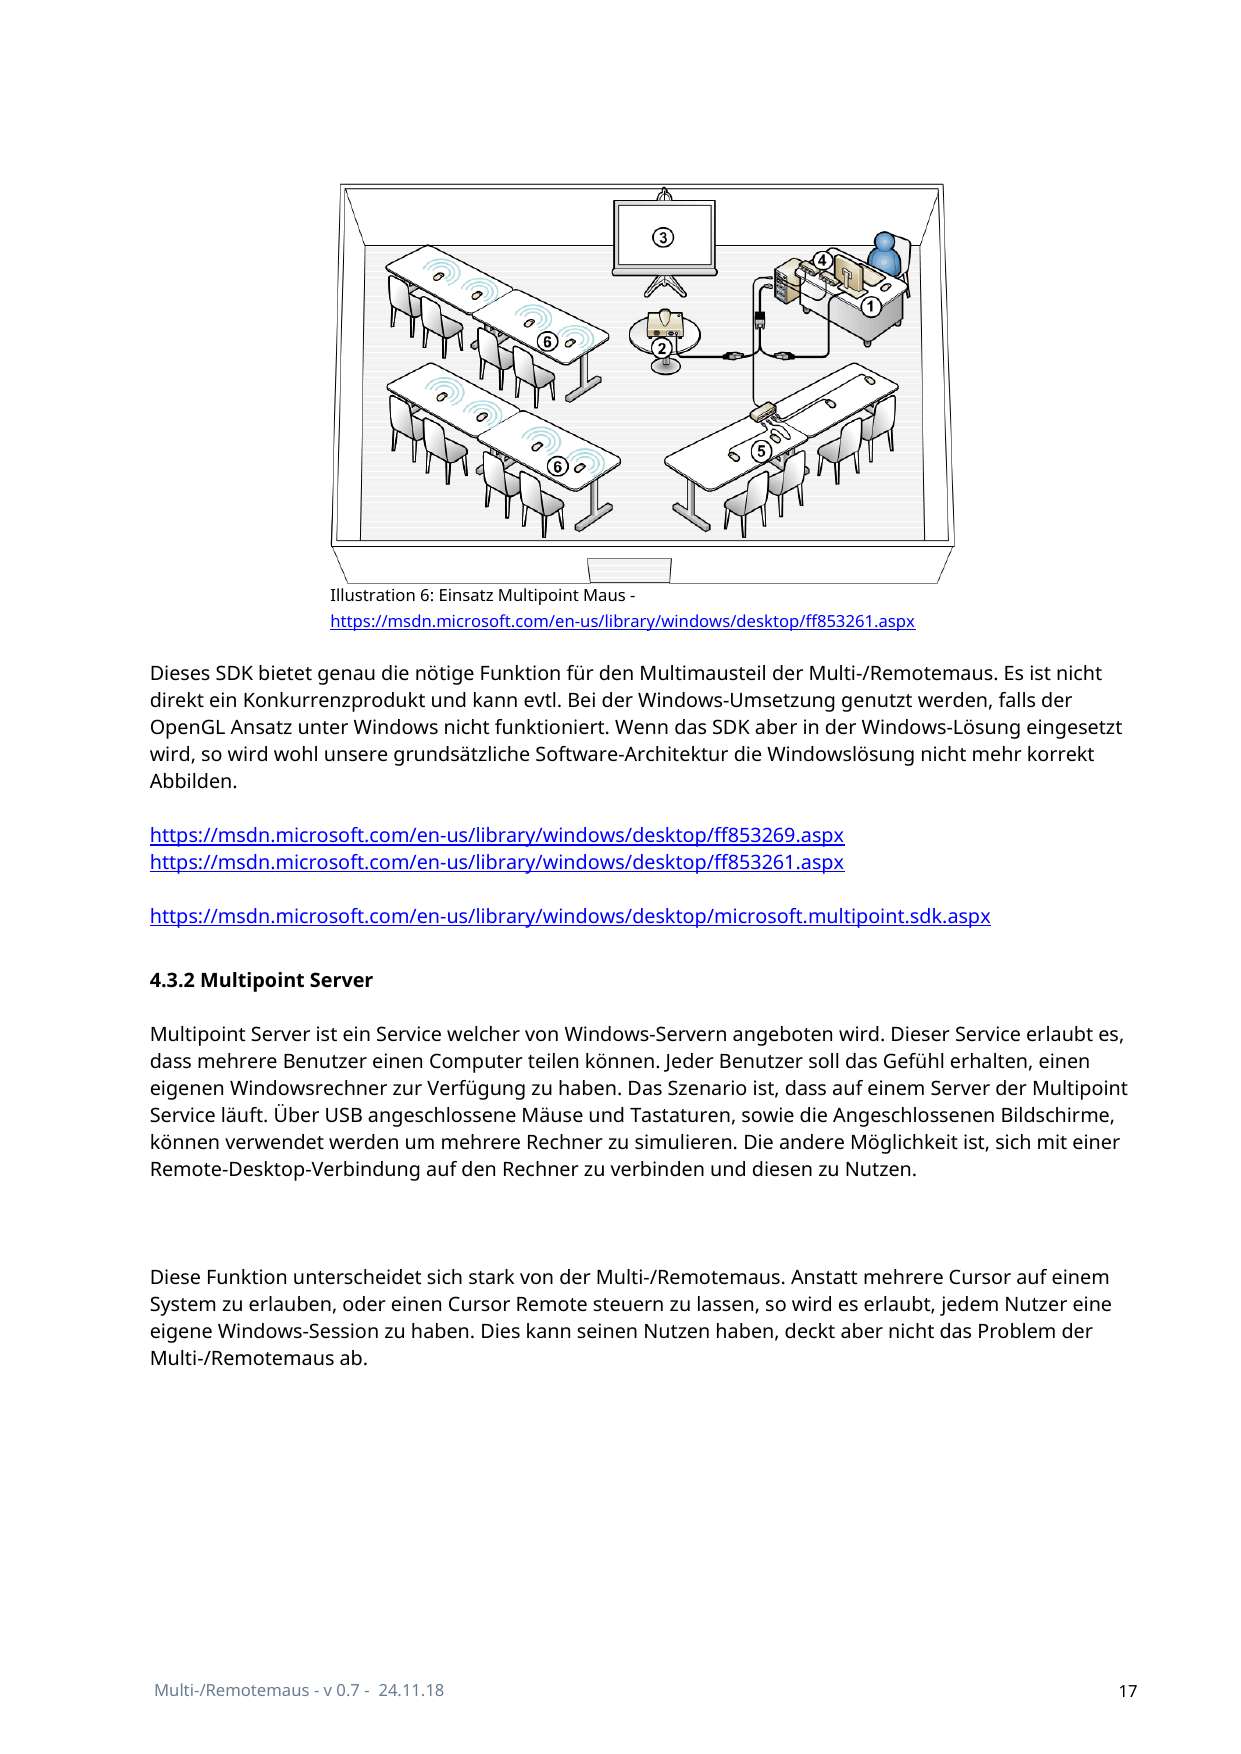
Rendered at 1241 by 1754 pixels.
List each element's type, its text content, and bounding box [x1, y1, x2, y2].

text Diese Funktion unterscheidet sich stark von der Multi-/Remotemaus. Anstatt mehrere Cursor auf einem System zu erlauben, oder einen Cursor Remote steuern zu lassen, so wird es erlaubt, jedem Nutzer eine eigene Windows-Session zu haben. Dies kann seinen Nutzen haben, deckt aber nicht das Problem der Multi-/Remotemaus ab. [149, 1263, 1136, 1371]
text https://msdn.microsoft.com/en-us/library/windows/desktop/ff853269.aspx [149, 821, 1136, 848]
subtitle Multipoint Server [149, 966, 1136, 993]
picture [330, 183, 955, 584]
text Illustration 6: Einsatz Multipoint Maus - https://msdn.microsoft.com/en-us/library/windows/desktop/ff853261.aspx [330, 584, 955, 632]
text Dieses SDK bietet genau die nötige Funktion für den Multimausteil der Multi-/Remotemaus. Es ist nicht direkt ein Konkurrenzprodukt und kann evtl. Bei der Windows-Umsetzung genutzt werden, falls der OpenGL Ansatz unter Windows nicht funktioniert. Wenn das SDK aber in der Windows-Lösung eingesetzt wird, so wird wohl unsere grundsätzliche Software-Architektur die Windowslösung nicht mehr korrekt Abbilden. [149, 659, 1136, 794]
text Multipoint Server ist ein Service welcher von Windows-Servern angeboten wird. Dieser Service erlaubt es, dass mehrere Benutzer einen Computer teilen können. Jeder Benutzer soll das Gefühl erhalten, einen eigenen Windowsrechner zur Verfügung zu haben. Das Szenario ist, dass auf einem Server der Multipoint Service läuft. Über USB angeschlossene Mäuse und Tastaturen, sowie die Angeschlossenen Bildschirme, können verwendet werden um mehrere Rechner zu simulieren. Die andere Möglichkeit ist, sich mit einer Remote-Desktop-Verbindung auf den Rechner zu verbinden und diesen zu Nutzen. [149, 1020, 1136, 1182]
text https://msdn.microsoft.com/en-us/library/windows/desktop/microsoft.multipoint.sdk.aspx [149, 902, 1136, 929]
text https://msdn.microsoft.com/en-us/library/windows/desktop/ff853261.aspx [149, 848, 1136, 875]
